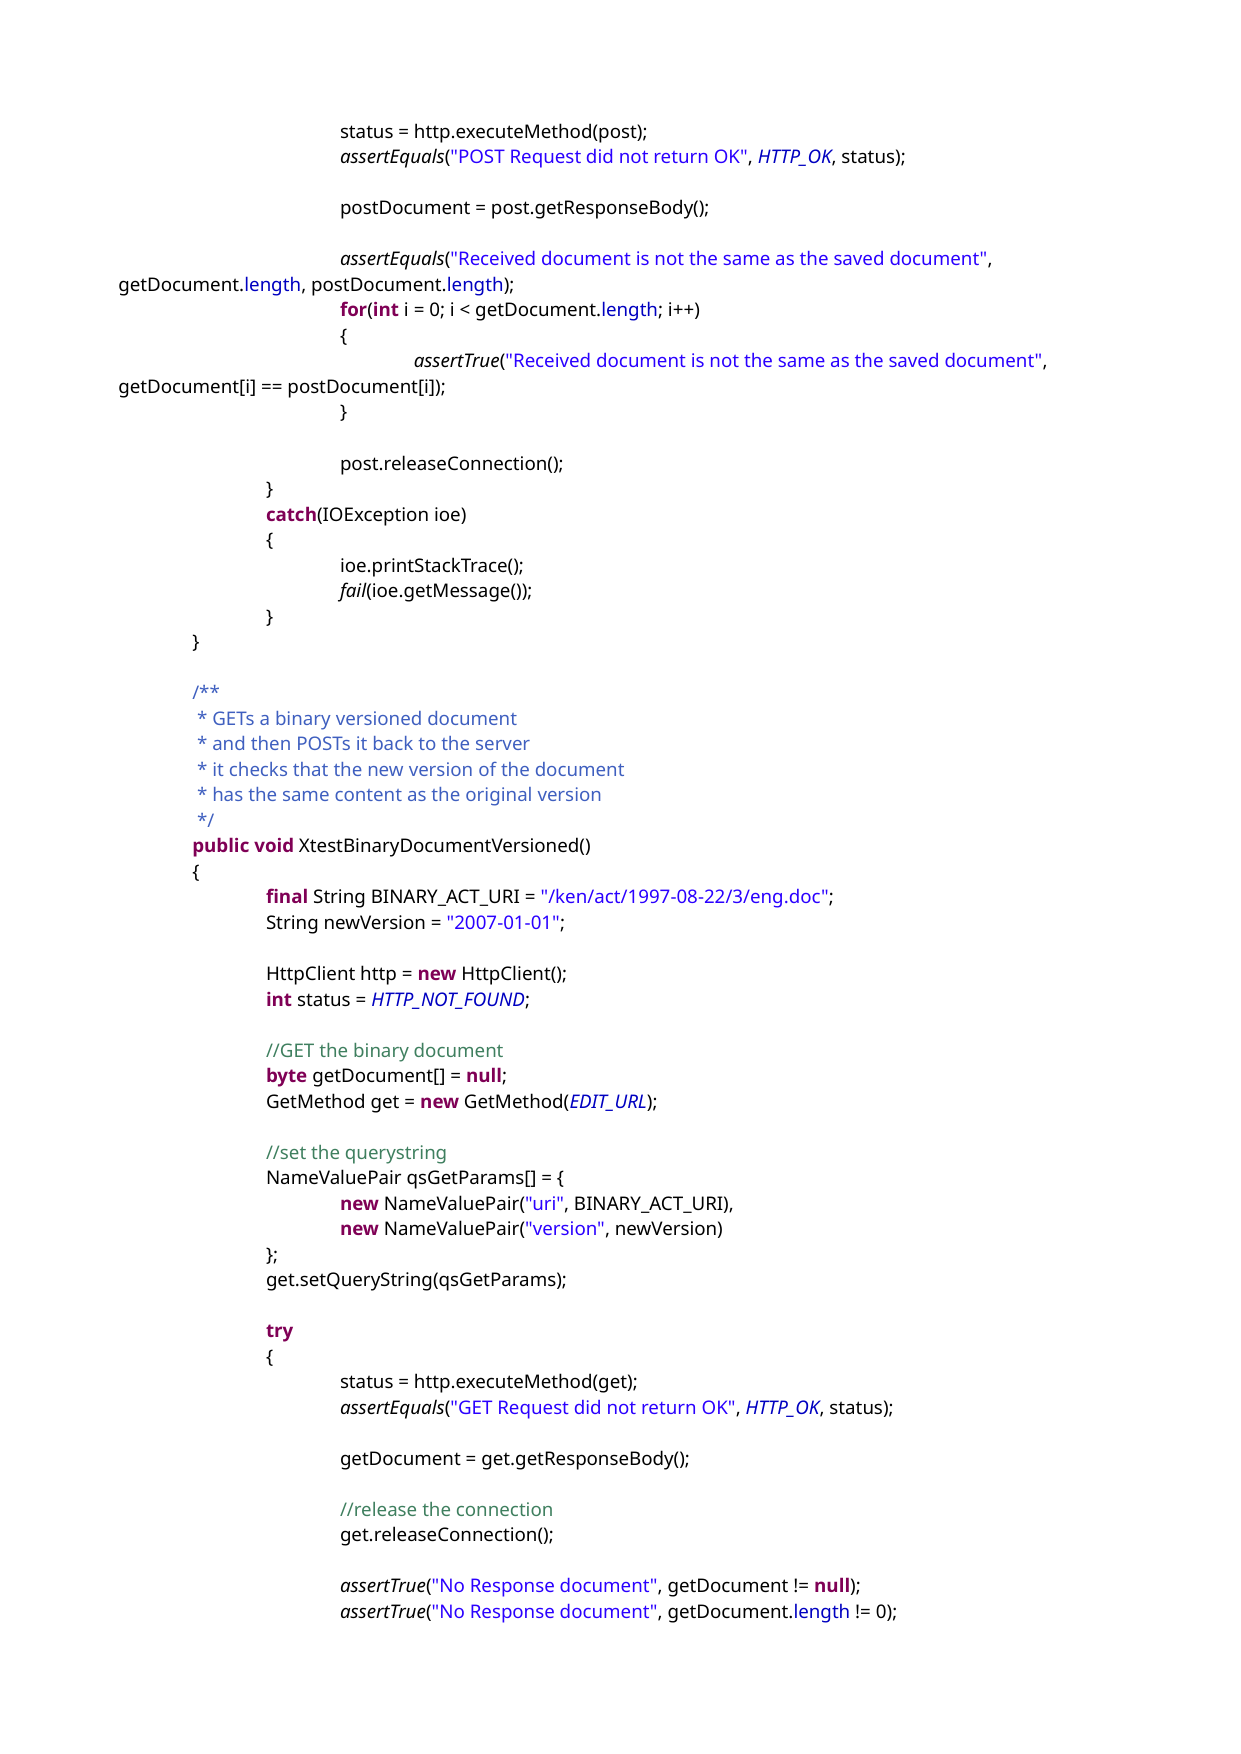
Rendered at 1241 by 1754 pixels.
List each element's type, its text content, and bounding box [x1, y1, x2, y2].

text * and then POSTs it back to the server [118, 731, 1122, 756]
text new NameValuePair("version", newVersion) [118, 1216, 1122, 1241]
text byte getDocument[] = null; [118, 1062, 1122, 1088]
text fail(ioe.getMessage()); [118, 577, 1122, 603]
text } [118, 603, 1122, 628]
text }; [118, 1241, 1122, 1267]
text assertTrue("No Response document", getDocument.length != 0); [118, 1598, 1122, 1624]
text post.releaseConnection(); [118, 450, 1122, 475]
text * GETs a binary versioned document [118, 705, 1122, 731]
text public void XtestBinaryDocumentVersioned() [118, 833, 1122, 858]
text getDocument = get.getResponseBody(); [118, 1445, 1122, 1471]
text { [118, 322, 1122, 348]
text String newVersion = "2007-01-01"; [118, 909, 1122, 935]
text assertTrue("No Response document", getDocument != null); [118, 1573, 1122, 1598]
text /** [118, 679, 1122, 705]
text //set the querystring [118, 1139, 1122, 1164]
text { [118, 1343, 1122, 1369]
text NameValuePair qsGetParams[] = { [118, 1164, 1122, 1190]
text get.releaseConnection(); [118, 1522, 1122, 1547]
text } [118, 628, 1122, 654]
text } [118, 399, 1122, 424]
text try [118, 1318, 1122, 1343]
text //release the connection [118, 1496, 1122, 1522]
text * it checks that the new version of the document [118, 756, 1122, 782]
text status = http.executeMethod(post); [118, 118, 1122, 144]
text */ [118, 807, 1122, 833]
text { [118, 858, 1122, 884]
text postDocument = post.getResponseBody(); [118, 195, 1122, 220]
text HttpClient http = new HttpClient(); [118, 960, 1122, 986]
text } [118, 475, 1122, 501]
text assertEquals("GET Request did not return OK", HTTP_OK, status); [118, 1394, 1122, 1420]
text ioe.printStackTrace(); [118, 552, 1122, 577]
text GetMethod get = new GetMethod(EDIT_URL); [118, 1088, 1122, 1113]
text { [118, 526, 1122, 552]
text assertEquals("POST Request did not return OK", HTTP_OK, status); [118, 144, 1122, 169]
text assertEquals("Received document is not the same as the saved document", getDocument.length, postDocument.length); [118, 246, 1122, 297]
text status = http.executeMethod(get); [118, 1369, 1122, 1394]
text for(int i = 0; i < getDocument.length; i++) [118, 297, 1122, 322]
text assertTrue("Received document is not the same as the saved document", getDocument[i] == postDocument[i]); [118, 348, 1122, 399]
text get.setQueryString(qsGetParams); [118, 1267, 1122, 1292]
text * has the same content as the original version [118, 782, 1122, 807]
text new NameValuePair("uri", BINARY_ACT_URI), [118, 1190, 1122, 1216]
text catch(IOException ioe) [118, 501, 1122, 526]
text //GET the binary document [118, 1037, 1122, 1062]
text int status = HTTP_NOT_FOUND; [118, 986, 1122, 1011]
text final String BINARY_ACT_URI = "/ken/act/1997-08-22/3/eng.doc"; [118, 884, 1122, 909]
